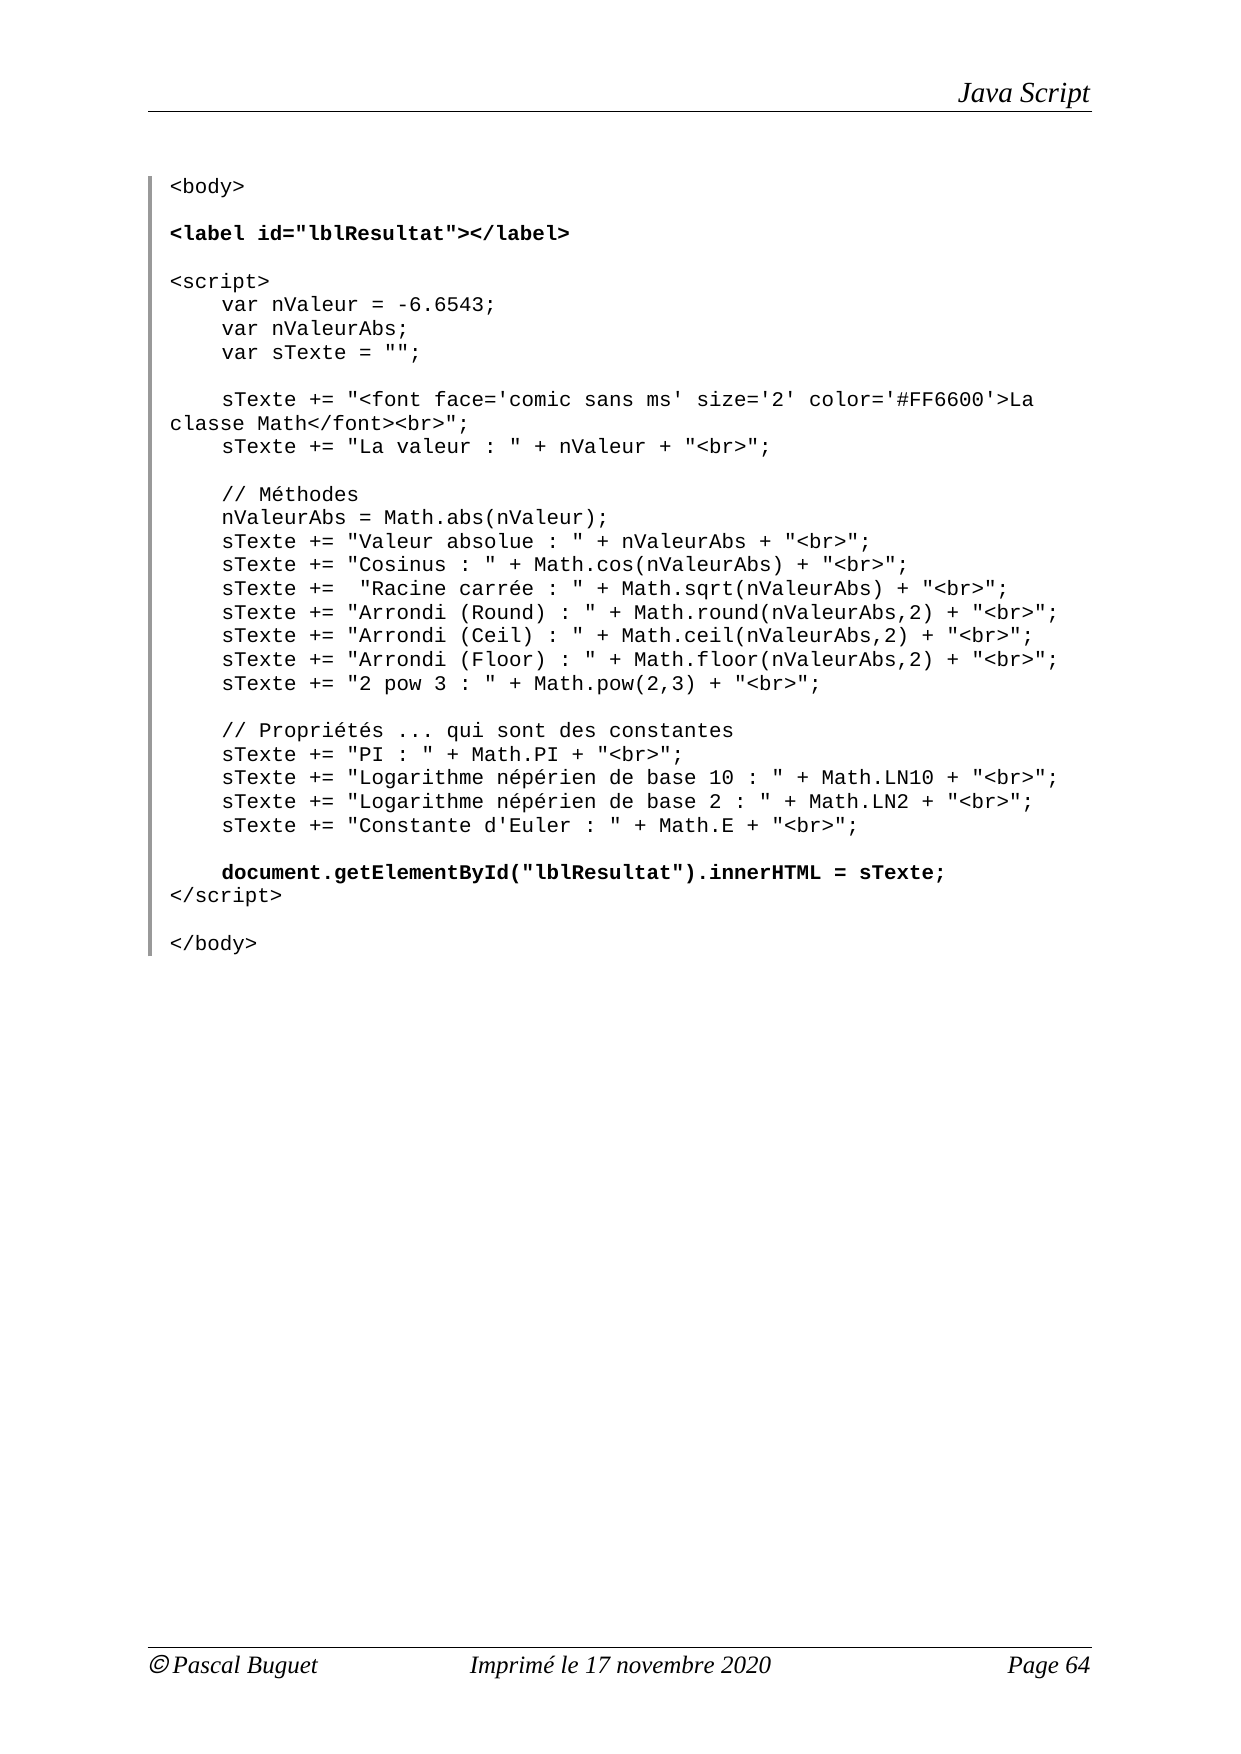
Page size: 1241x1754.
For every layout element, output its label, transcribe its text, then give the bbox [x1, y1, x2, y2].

text var nValeurAbs; [152, 318, 1092, 342]
text sTexte += "Logarithme népérien de base 2 : " + Math.LN2 + "<br>"; [152, 791, 1092, 814]
text sTexte += "<font face='comic sans ms' size='2' color='#FF6600'>La classe Math</font><br>"; [152, 389, 1092, 436]
text sTexte += "Arrondi (Floor) : " + Math.floor(nValeurAbs,2) + "<br>"; [152, 649, 1092, 673]
text sTexte += "Arrondi (Round) : " + Math.round(nValeurAbs,2) + "<br>"; [152, 602, 1092, 625]
text // Méthodes [152, 483, 1092, 507]
text // Propriétés ... qui sont des constantes [152, 720, 1092, 744]
text sTexte += "2 pow 3 : " + Math.pow(2,3) + "<br>"; [152, 673, 1092, 696]
text <script> [152, 271, 1092, 294]
text sTexte += "Valeur absolue : " + nValeurAbs + "<br>"; [152, 531, 1092, 554]
text </body> [152, 933, 1092, 956]
text <body> [152, 176, 1092, 200]
text sTexte += "PI : " + Math.PI + "<br>"; [152, 744, 1092, 767]
text nValeurAbs = Math.abs(nValeur); [152, 507, 1092, 531]
text var nValeur = -6.6543; [152, 294, 1092, 318]
text </script> [152, 886, 1092, 909]
text sTexte += "Constante d'Euler : " + Math.E + "<br>"; [152, 814, 1092, 838]
text sTexte += "Racine carrée : " + Math.sqrt(nValeurAbs) + "<br>"; [152, 578, 1092, 602]
text sTexte += "La valeur : " + nValeur + "<br>"; [152, 436, 1092, 460]
text document.getElementById("lblResultat").innerHTML = sTexte; [152, 862, 1092, 886]
text sTexte += "Cosinus : " + Math.cos(nValeurAbs) + "<br>"; [152, 554, 1092, 578]
text sTexte += "Logarithme népérien de base 10 : " + Math.LN10 + "<br>"; [152, 767, 1092, 791]
text var sTexte = ""; [152, 342, 1092, 365]
text <label id="lblResultat"></label> [152, 223, 1092, 247]
text sTexte += "Arrondi (Ceil) : " + Math.ceil(nValeurAbs,2) + "<br>"; [152, 625, 1092, 649]
